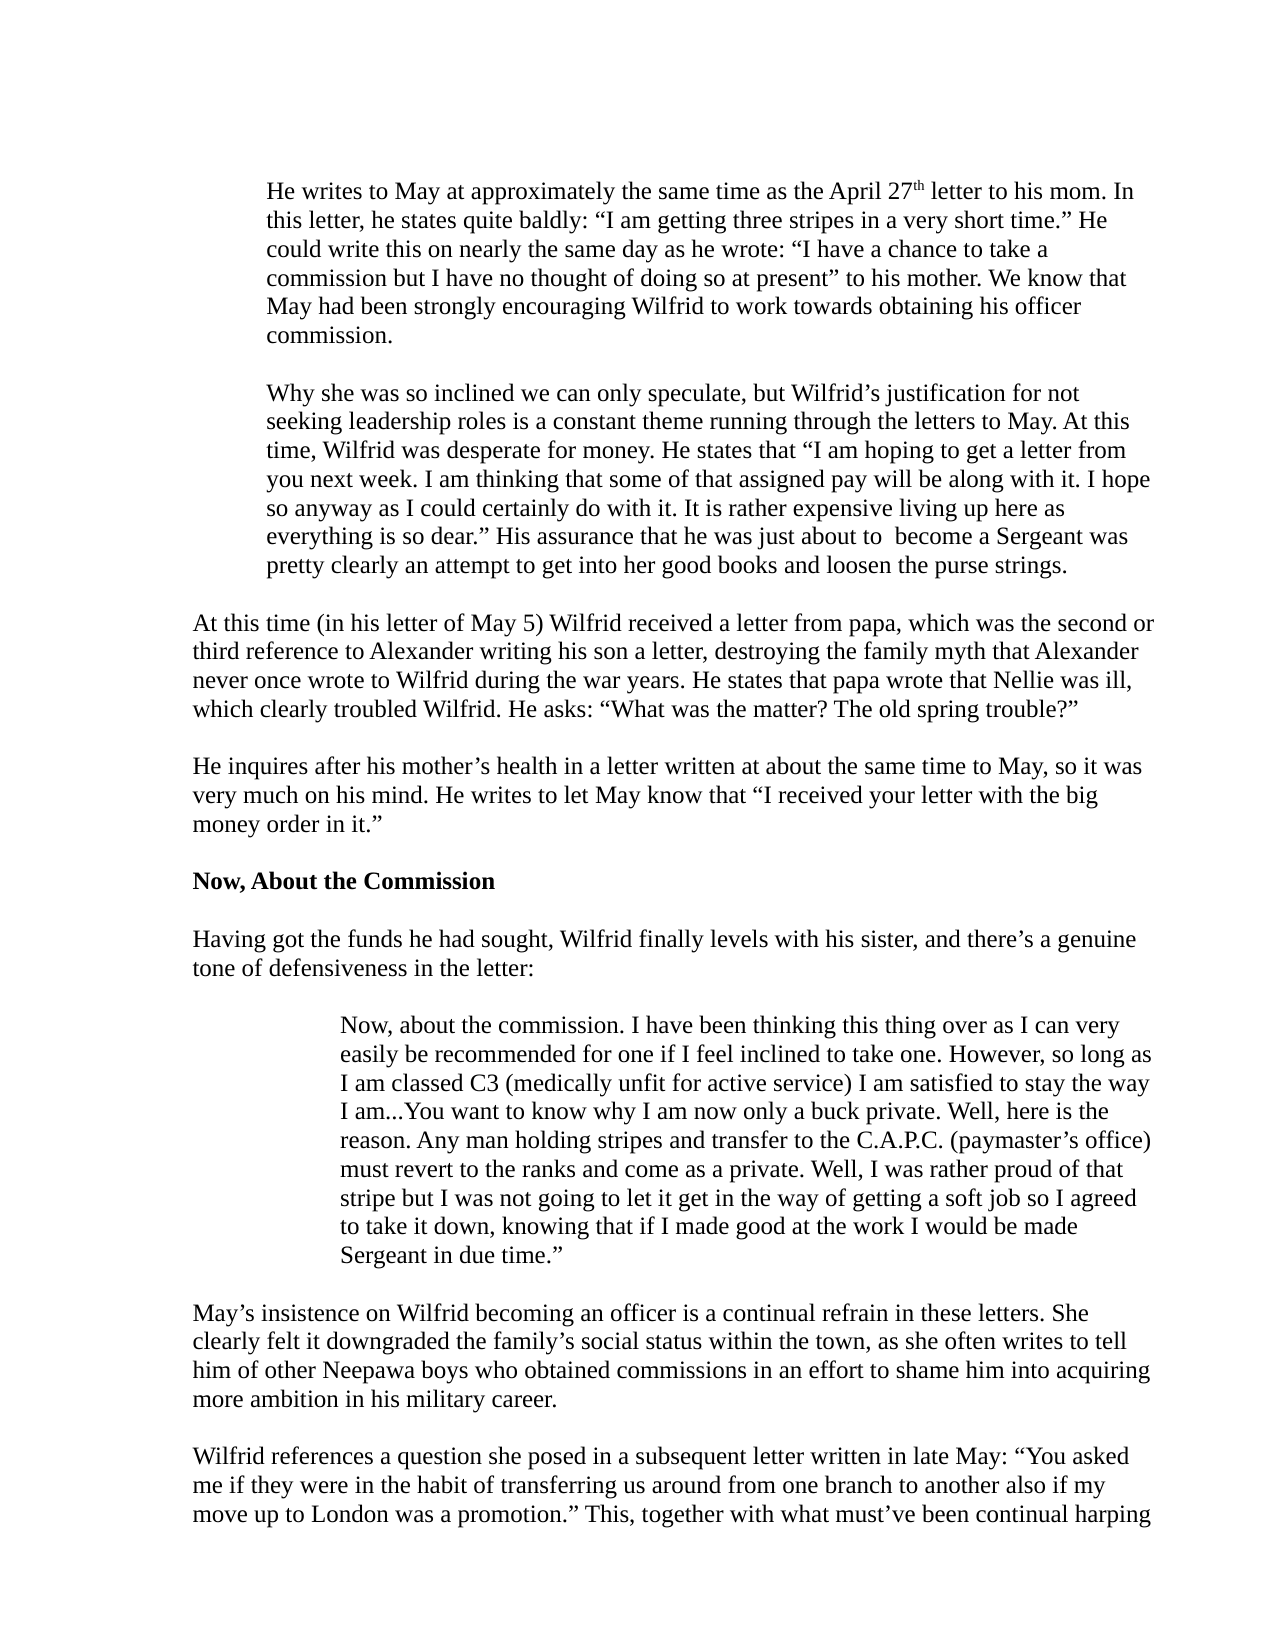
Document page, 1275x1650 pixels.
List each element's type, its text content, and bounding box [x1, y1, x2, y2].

text Why she was so inclined we can only speculate, but Wilfrid’s justification for not seeking leadership roles is a constant theme running through the letters to May. At this time, Wilfrid was desperate for money. He states that “I am hoping to get a letter from you next week. I am thinking that some of that assigned pay will be along with it. I hope so anyway as I could certainly do with it. It is rather expensive living up here as everything is so dear.” His assurance that he was just about to become a Sergeant was pretty clearly an attempt to get into her good books and loosen the purse strings. [266, 378, 1158, 579]
text Having got the funds he had sought, Wilfrid finally levels with his sister, and there’s a genuine tone of defensiveness in the letter: [192, 924, 1158, 981]
text Wilfrid references a question she posed in a subsequent letter written in late May: “You asked me if they were in the habit of transferring us around from one branch to another also if my move up to London was a promotion.” This, together with what must’ve been continual harping [192, 1441, 1158, 1528]
text He writes to May at approximately the same time as the April 27th letter to his mom. In this letter, he states quite baldly: “I am getting three stripes in a very short time.” He could write this on nearly the same day as he wrote: “I have a chance to take a commission but I have no thought of doing so at present” to his mother. We know that May had been strongly encouraging Wilfrid to work towards obtaining his officer commission. [266, 176, 1158, 349]
text He inquires after his mother’s health in a letter written at about the same time to May, so it was very much on his mind. He writes to let May know that “I received your letter with the big money order in it.” [192, 751, 1158, 838]
text Now, about the commission. I have been thinking this thing over as I can very easily be recommended for one if I feel inclined to take one. However, so long as I am classed C3 (medically unfit for active service) I am satisfied to stay the way I am...You want to know why I am now only a buck private. Well, here is the reason. Any man holding stripes and transfer to the C.A.P.C. (paymaster’s office) must revert to the ranks and come as a private. Well, I was rather proud of that stripe but I was not going to let it get in the way of getting a soft job so I agreed to take it down, knowing that if I made good at the work I would be made Sergeant in due time.” [340, 1010, 1158, 1269]
text At this time (in his letter of May 5) Wilfrid received a letter from papa, which was the second or third reference to Alexander writing his son a letter, destroying the family myth that Alexander never once wrote to Wilfrid during the war years. He states that papa wrote that Nellie was ill, which clearly troubled Wilfrid. He asks: “What was the matter? The old spring trouble?” [192, 608, 1158, 723]
text Now, About the Commission [192, 866, 1158, 895]
text May’s insistence on Wilfrid becoming an officer is a continual refrain in these letters. She clearly felt it downgraded the family’s social status within the town, as she often writes to tell him of other Neepawa boys who obtained commissions in an effort to shame him into acquiring more ambition in his military career. [192, 1298, 1158, 1413]
